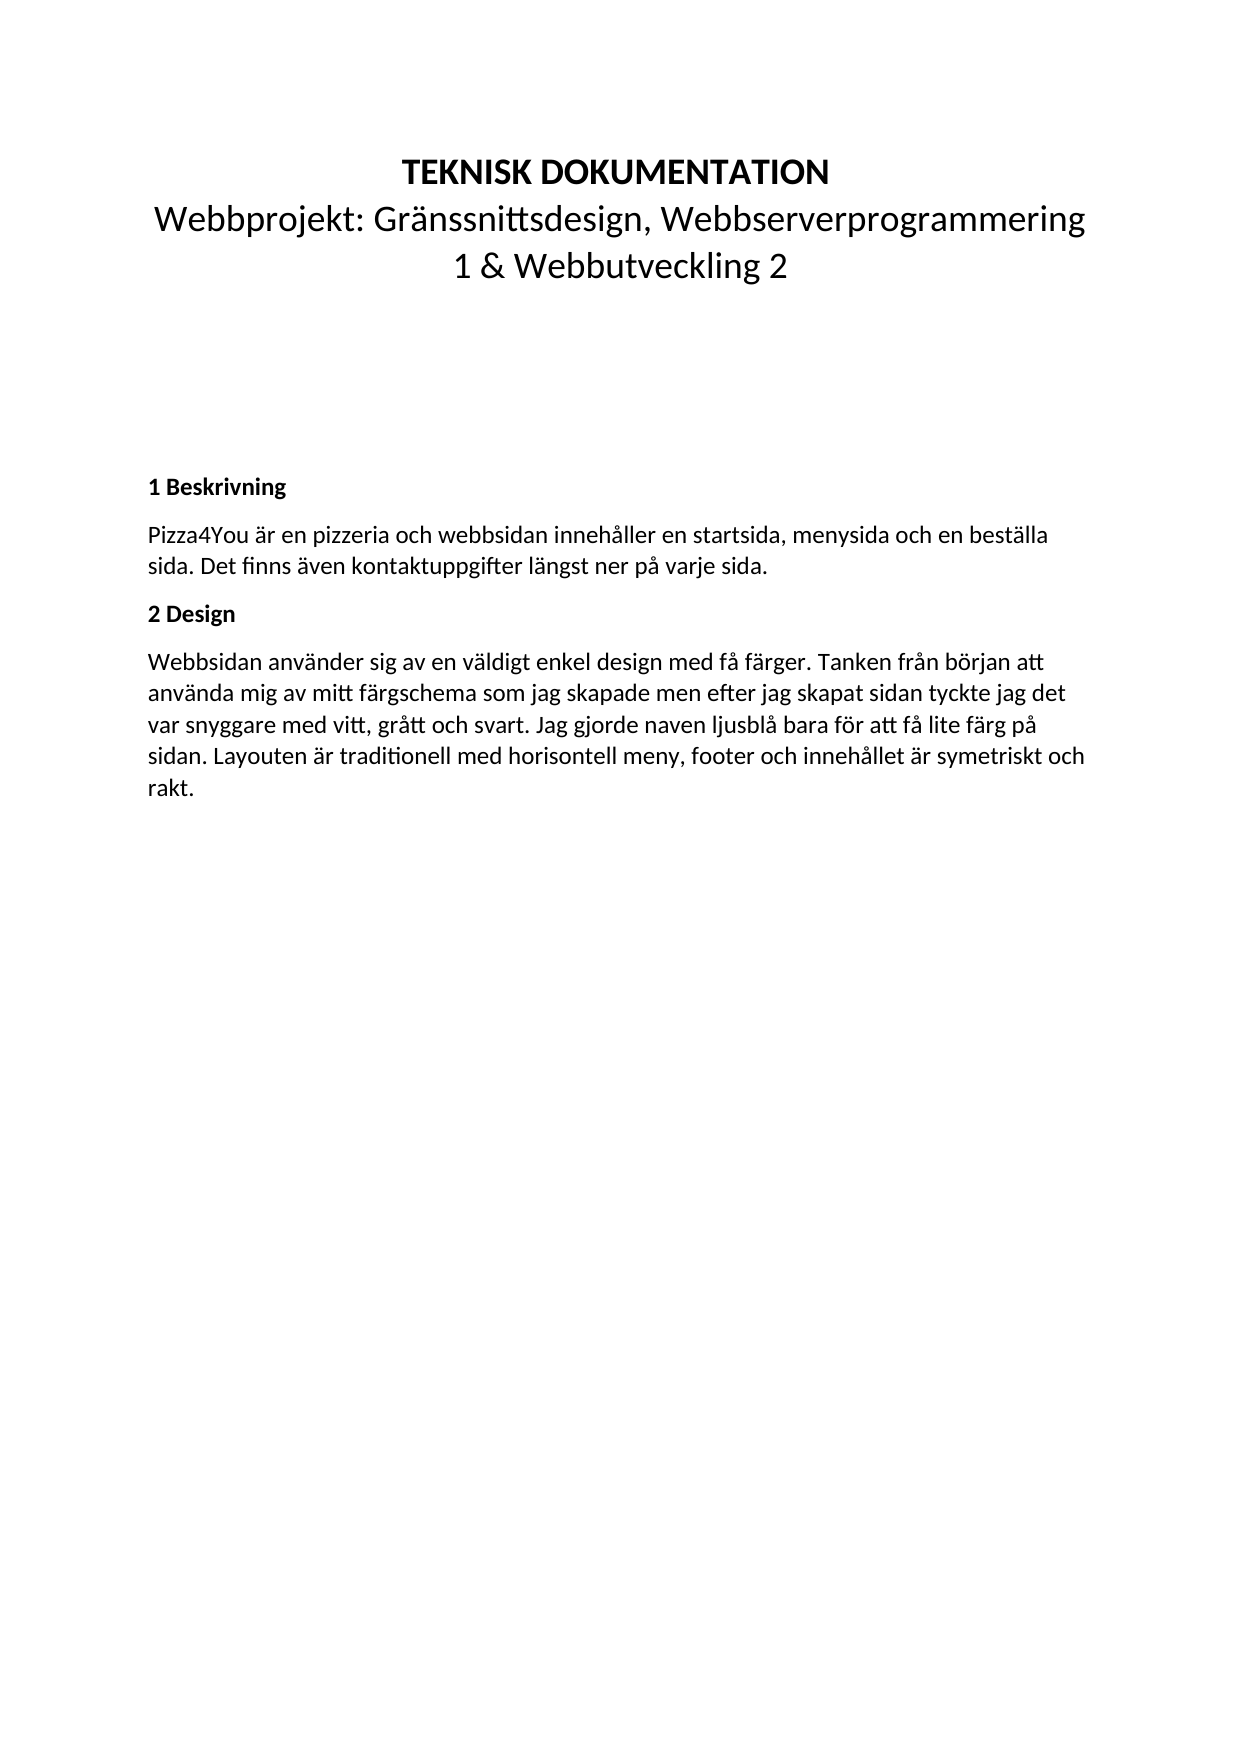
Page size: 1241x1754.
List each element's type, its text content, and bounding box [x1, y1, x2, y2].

text Webbsidan använder sig av en väldigt enkel design med få färger. Tanken från början att använda mig av mitt färgschema som jag skapade men efter jag skapat sidan tyckte jag det var snyggare med vitt, grått och svart. Jag gjorde naven ljusblå bara för att få lite färg på sidan. Layouten är traditionell med horisontell meny, footer och innehållet är symetriskt och rakt. [148, 646, 1093, 802]
text TEKNISK DOKUMENTATION Webbprojekt: Gränssnittsdesign, Webbserverprogrammering 1 & Webbutveckling 2 [148, 148, 1093, 288]
text Pizza4You är en pizzeria och webbsidan innehåller en startsida, menysida och en beställa sida. Det finns även kontaktuppgifter längst ner på varje sida. [148, 519, 1093, 581]
text 1 Beskrivning [148, 471, 1093, 501]
text 2 Design [148, 598, 1093, 629]
